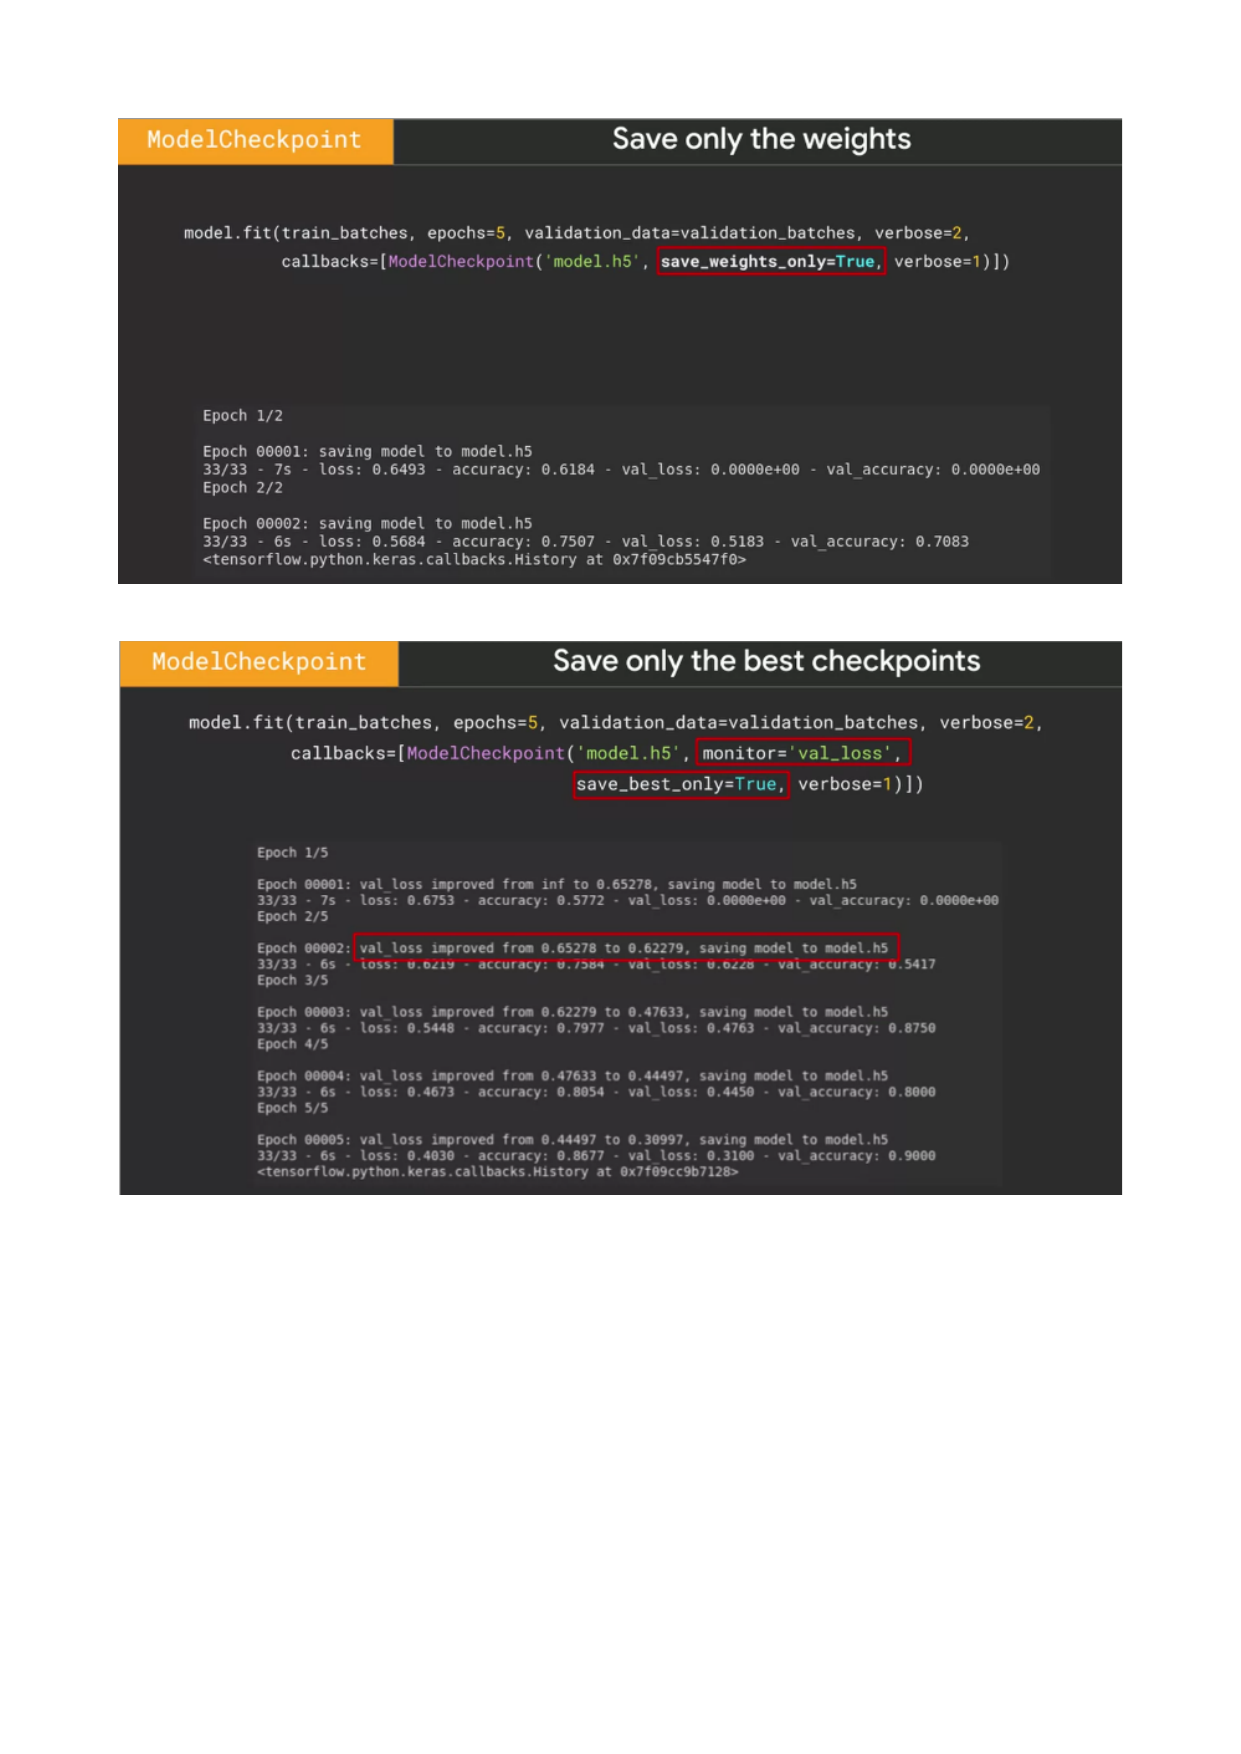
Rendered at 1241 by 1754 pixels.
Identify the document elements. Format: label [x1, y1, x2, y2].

picture [118, 641, 1123, 1195]
picture [118, 118, 1123, 584]
